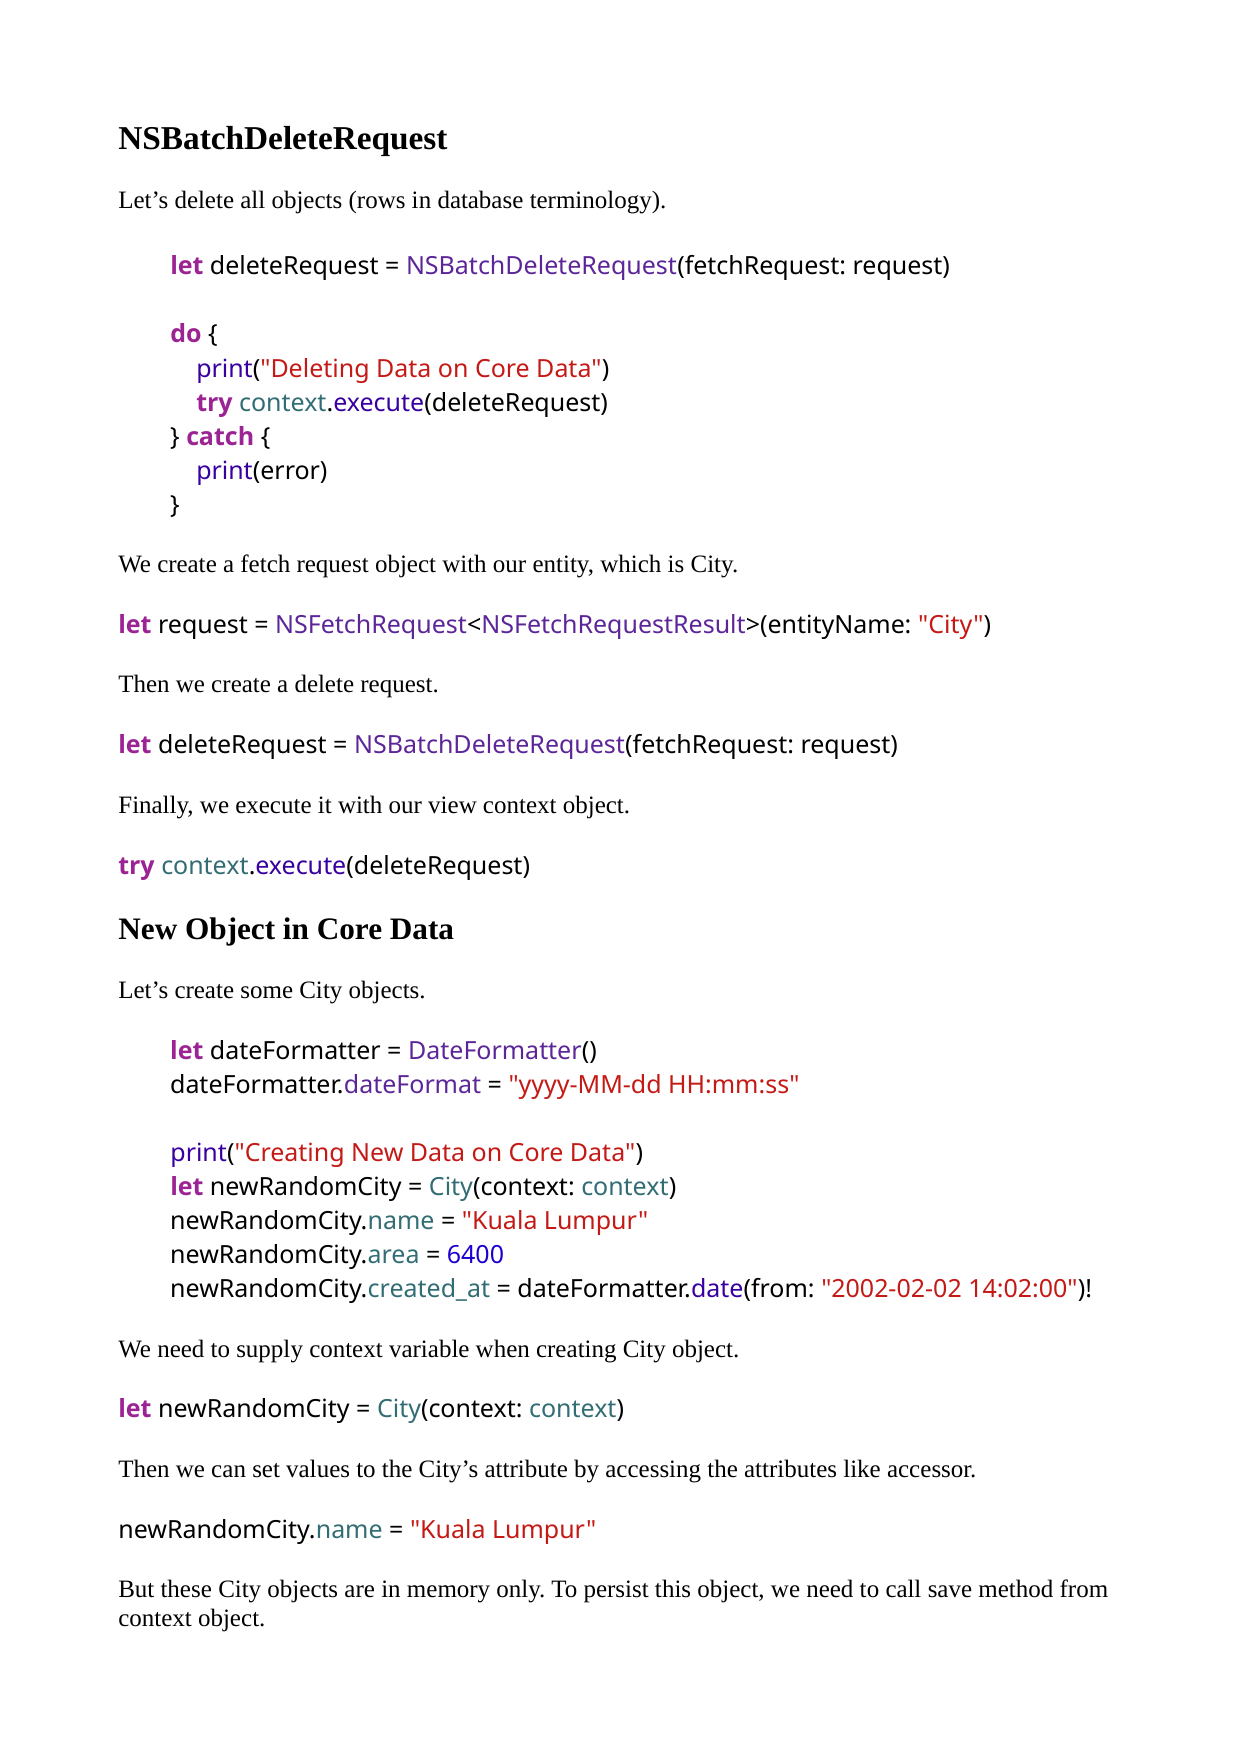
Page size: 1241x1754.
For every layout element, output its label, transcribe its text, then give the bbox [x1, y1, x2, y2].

text let deleteRequest = NSBatchDeleteRequest(fetchRequest: request) [118, 248, 1122, 282]
text newRandomCity.area = 6400 [118, 1237, 1122, 1271]
text newRandomCity.name = "Kuala Lumpur" [118, 1511, 1122, 1546]
text let dateFormatter = DateFormatter() [118, 1032, 1122, 1066]
text } catch { [118, 418, 1122, 452]
text But these City objects are in memory only. To persist this object, we need to call save method from context object. [118, 1574, 1122, 1632]
text print("Deleting Data on Core Data") [118, 350, 1122, 384]
text Finally, we execute it with our view context object. [118, 790, 1122, 819]
text Let’s delete all objects (rows in database terminology). [118, 185, 1122, 214]
text New Object in Core Data [118, 910, 1122, 946]
text let newRandomCity = City(context: context) [118, 1169, 1122, 1203]
text dateFormatter.dateFormat = "yyyy-MM-dd HH:mm:ss" [118, 1066, 1122, 1101]
text We need to supply context variable when creating City object. [118, 1334, 1122, 1362]
text newRandomCity.created_at = dateFormatter.date(from: "2002-02-02 14:02:00")! [118, 1271, 1122, 1305]
text } [118, 486, 1122, 521]
text print(error) [118, 452, 1122, 486]
text do { [118, 316, 1122, 350]
text try context.execute(deleteRequest) [118, 847, 1122, 881]
text We create a fetch request object with our entity, which is City. [118, 549, 1122, 578]
text newRandomCity.name = "Kuala Lumpur" [118, 1203, 1122, 1237]
text try context.execute(deleteRequest) [118, 384, 1122, 418]
text Then we create a delete request. [118, 669, 1122, 698]
text let deleteRequest = NSBatchDeleteRequest(fetchRequest: request) [118, 727, 1122, 761]
text NSBatchDeleteRequest [118, 118, 1122, 156]
text print("Creating New Data on Core Data") [118, 1134, 1122, 1169]
text let request = NSFetchRequest<NSFetchRequestResult>(entityName: "City") [118, 607, 1122, 641]
text let newRandomCity = City(context: context) [118, 1391, 1122, 1425]
text Then we can set values to the City’s attribute by accessing the attributes like accessor. [118, 1454, 1122, 1483]
text Let’s create some City objects. [118, 975, 1122, 1004]
